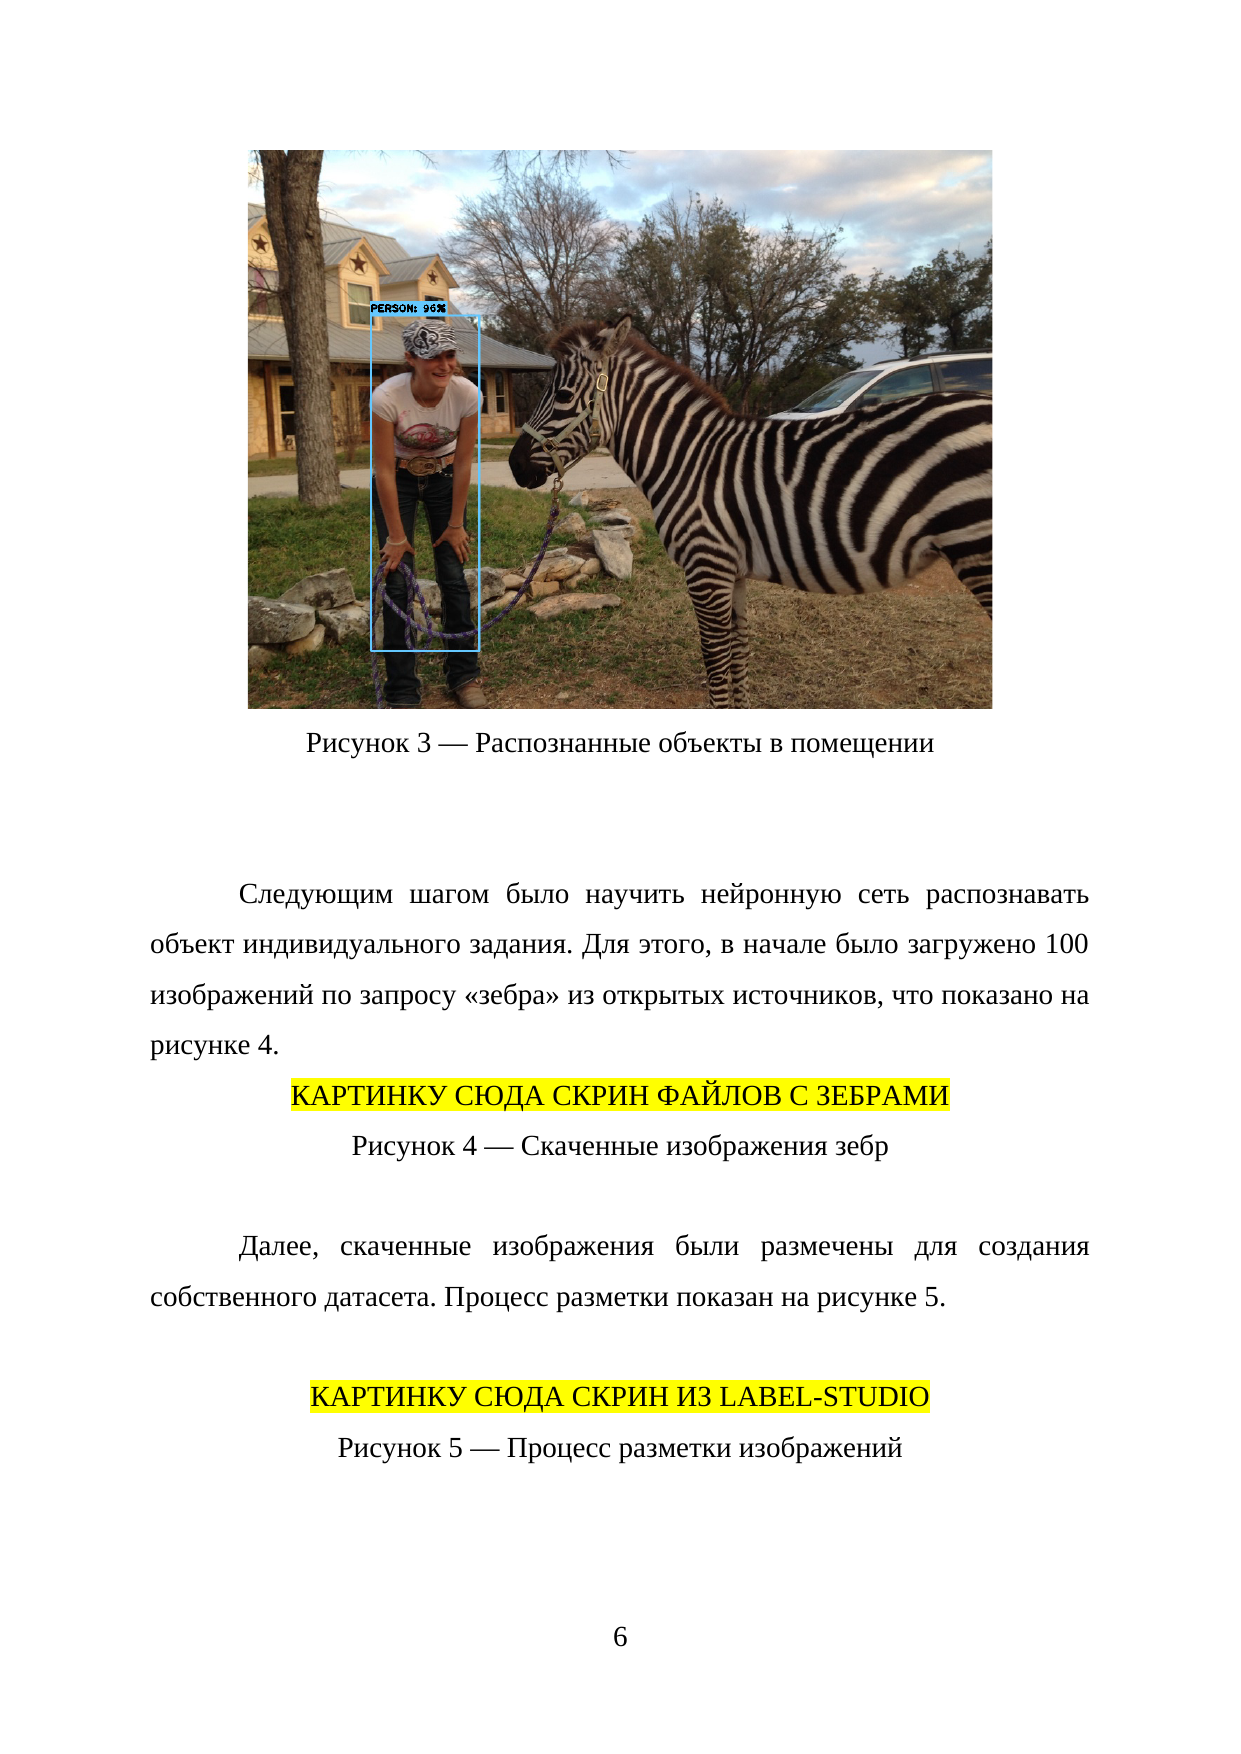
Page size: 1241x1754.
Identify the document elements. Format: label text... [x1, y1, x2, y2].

picture [247, 150, 993, 709]
text Далее, скаченные изображения были размечены для создания собственного датасета. Процесс разметки показан на рисунке 5. [150, 1228, 1090, 1312]
text Следующим шагом было научить нейронную сеть распознавать объект индивидуального задания. Для этого, в начале было загружено 100 изображений по запросу «зебра» из открытых источников, что показано на рисунке 4. [150, 876, 1090, 1061]
text КАРТИНКУ СЮДА СКРИН ФАЙЛОВ С ЗЕБРАМИ [150, 1078, 1090, 1111]
text КАРТИНКУ СЮДА СКРИН ИЗ LABEL-STUDIO [150, 1379, 1090, 1413]
text Рисунок 5 — Процесс разметки изображений [150, 1430, 1090, 1463]
text Рисунок 4 — Скаченные изображения зебр [150, 1128, 1090, 1161]
text Рисунок 3 — Распознанные объекты в помещении [150, 150, 1090, 759]
